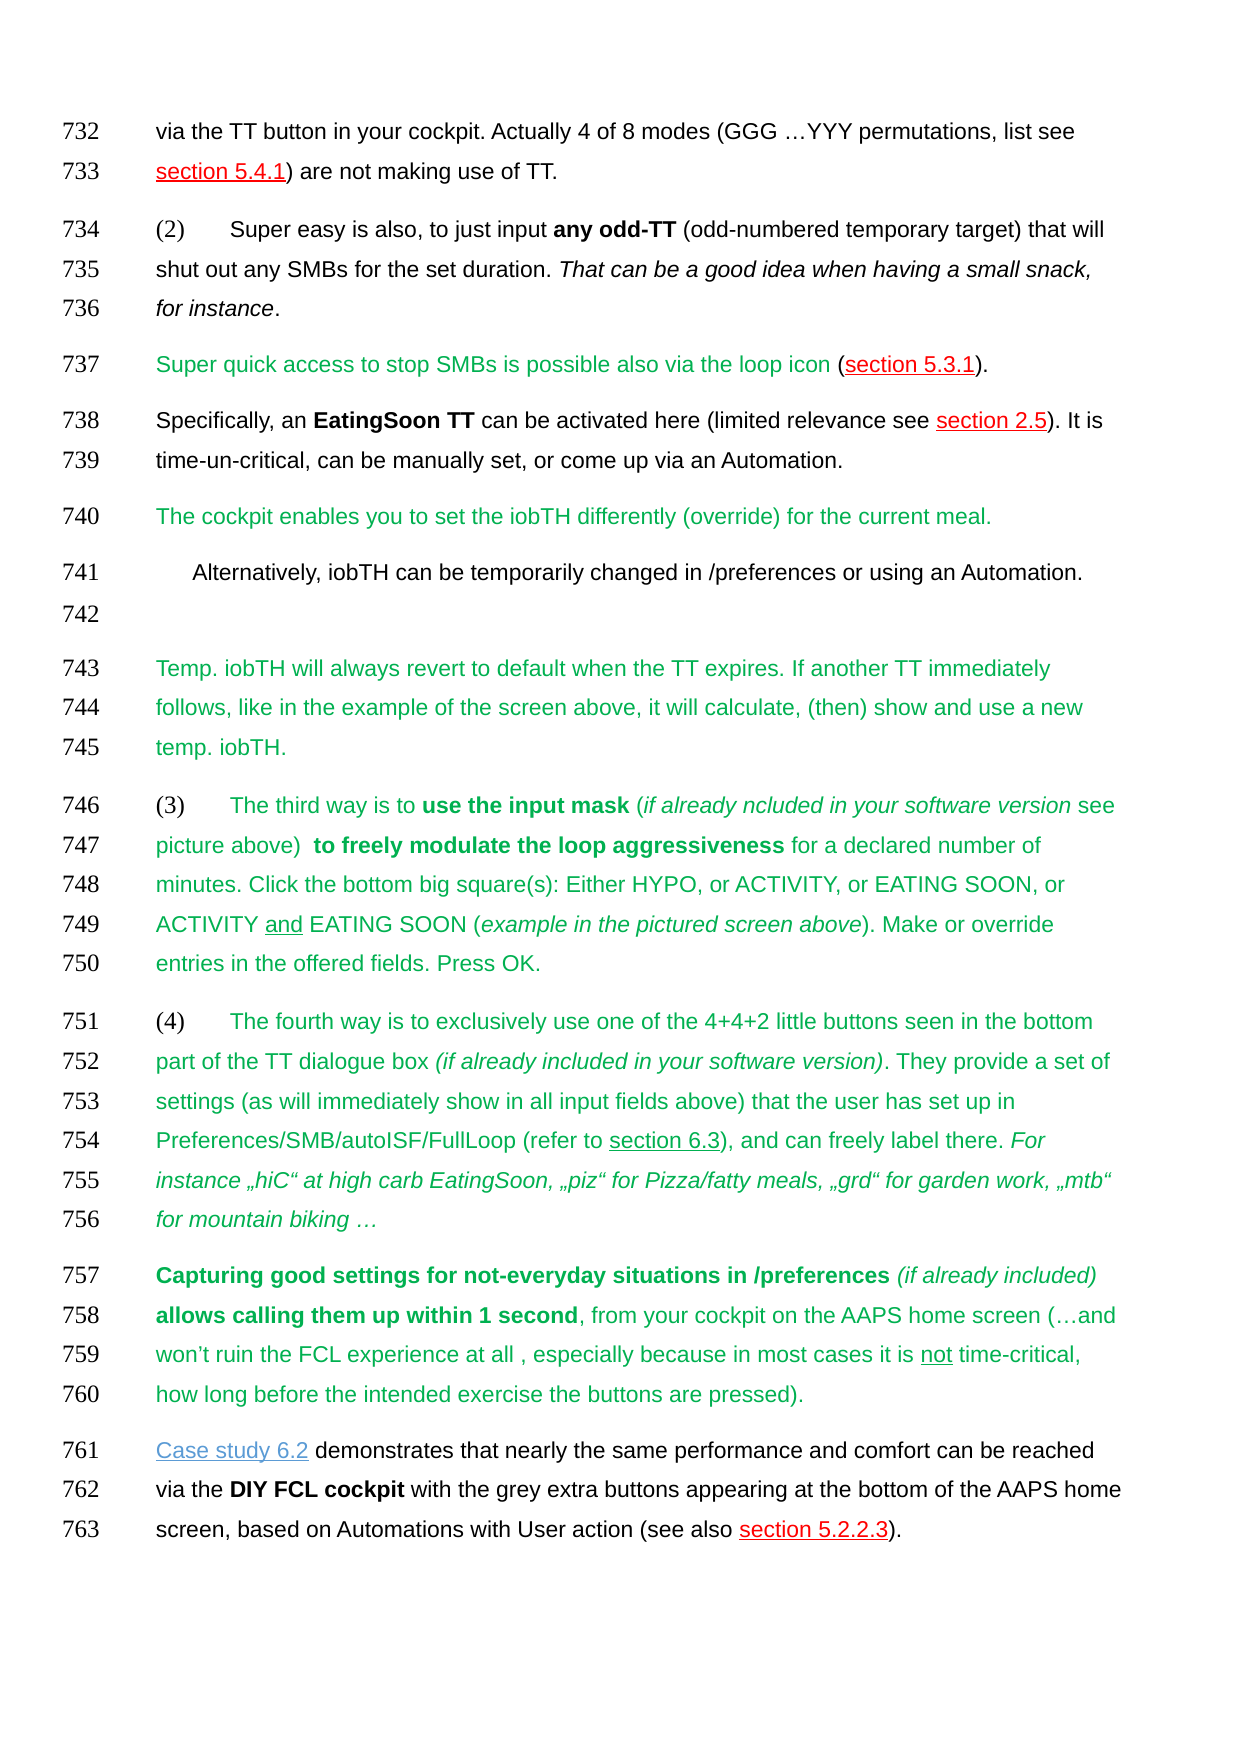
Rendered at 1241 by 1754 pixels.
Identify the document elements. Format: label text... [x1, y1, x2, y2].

list Who is happy with the initially well tuned FCL and does not have huge variations in daily eating and moving around, will not use the TT at all. FCL is possible without an intervention via the TT button in your cockpit. Actually 4 of 8 modes (GGG …YYY permutations, list see section 5.4.1) are not making use of TT. [156, 118, 1122, 184]
list The cockpit enables you to set the iobTH differently (override) for the current meal. [156, 503, 1122, 529]
list Temp. iobTH will always revert to default when the TT expires. If another TT immediately follows, like in the example of the screen above, it will calculate, (then) show and use a new temp. iobTH. [156, 655, 1122, 760]
list Specifically, an EatingSoon TT can be activated here (limited relevance see section 2.5). It is time-un-critical, can be manually set, or come up via an Automation. [156, 407, 1122, 473]
list Super quick access to stop SMBs is possible also via the loop icon (section 5.3.1). [156, 351, 1122, 378]
list Case study 6.2 demonstrates that nearly the same performance and comfort can be reached via the DIY FCL cockpit with the grey extra buttons appearing at the bottom of the AAPS home screen, based on Automations with User action (see also section 5.2.2.3). [156, 1437, 1122, 1542]
list Super easy is also, to just input any odd-TT (odd-numbered temporary target) that will shut out any SMBs for the set duration. That can be a good idea when having a small snack, for instance. [156, 214, 1122, 321]
list The fourth way is to exclusively use one of the 4+4+2 little buttons seen in the bottom part of the TT dialogue box (if already included in your software version). They provide a set of settings (as will immediately show in all input fields above) that the user has set up in Preferences/SMB/autoISF/FullLoop (refer to section 6.3), and can freely label there. For instance „hiC“ at high carb EatingSoon, „piz“ for Pizza/fatty meals, „grd“ for garden work, „mtb“ for mountain biking … [156, 1006, 1122, 1232]
list The third way is to use the input mask (if already ncluded in your software version see picture above) to freely modulate the loop aggressiveness for a declared number of minutes. Click the bottom big square(s): Either HYPO, or ACTIVITY, or EATING SOON, or ACTIVITY and EATING SOON (example in the pictured screen above). Make or override entries in the offered fields. Press OK. [156, 790, 1122, 977]
text Alternatively, iobTH can be temporarily changed in /preferences or using an Automation. [192, 559, 1122, 586]
list Capturing good settings for not-everyday situations in /preferences (if already included) allows calling them up within 1 second, from your cockpit on the AAPS home screen (…and won’t ruin the FCL experience at all , especially because in most cases it is not time-critical, how long before the intended exercise the buttons are pressed). [156, 1262, 1122, 1407]
